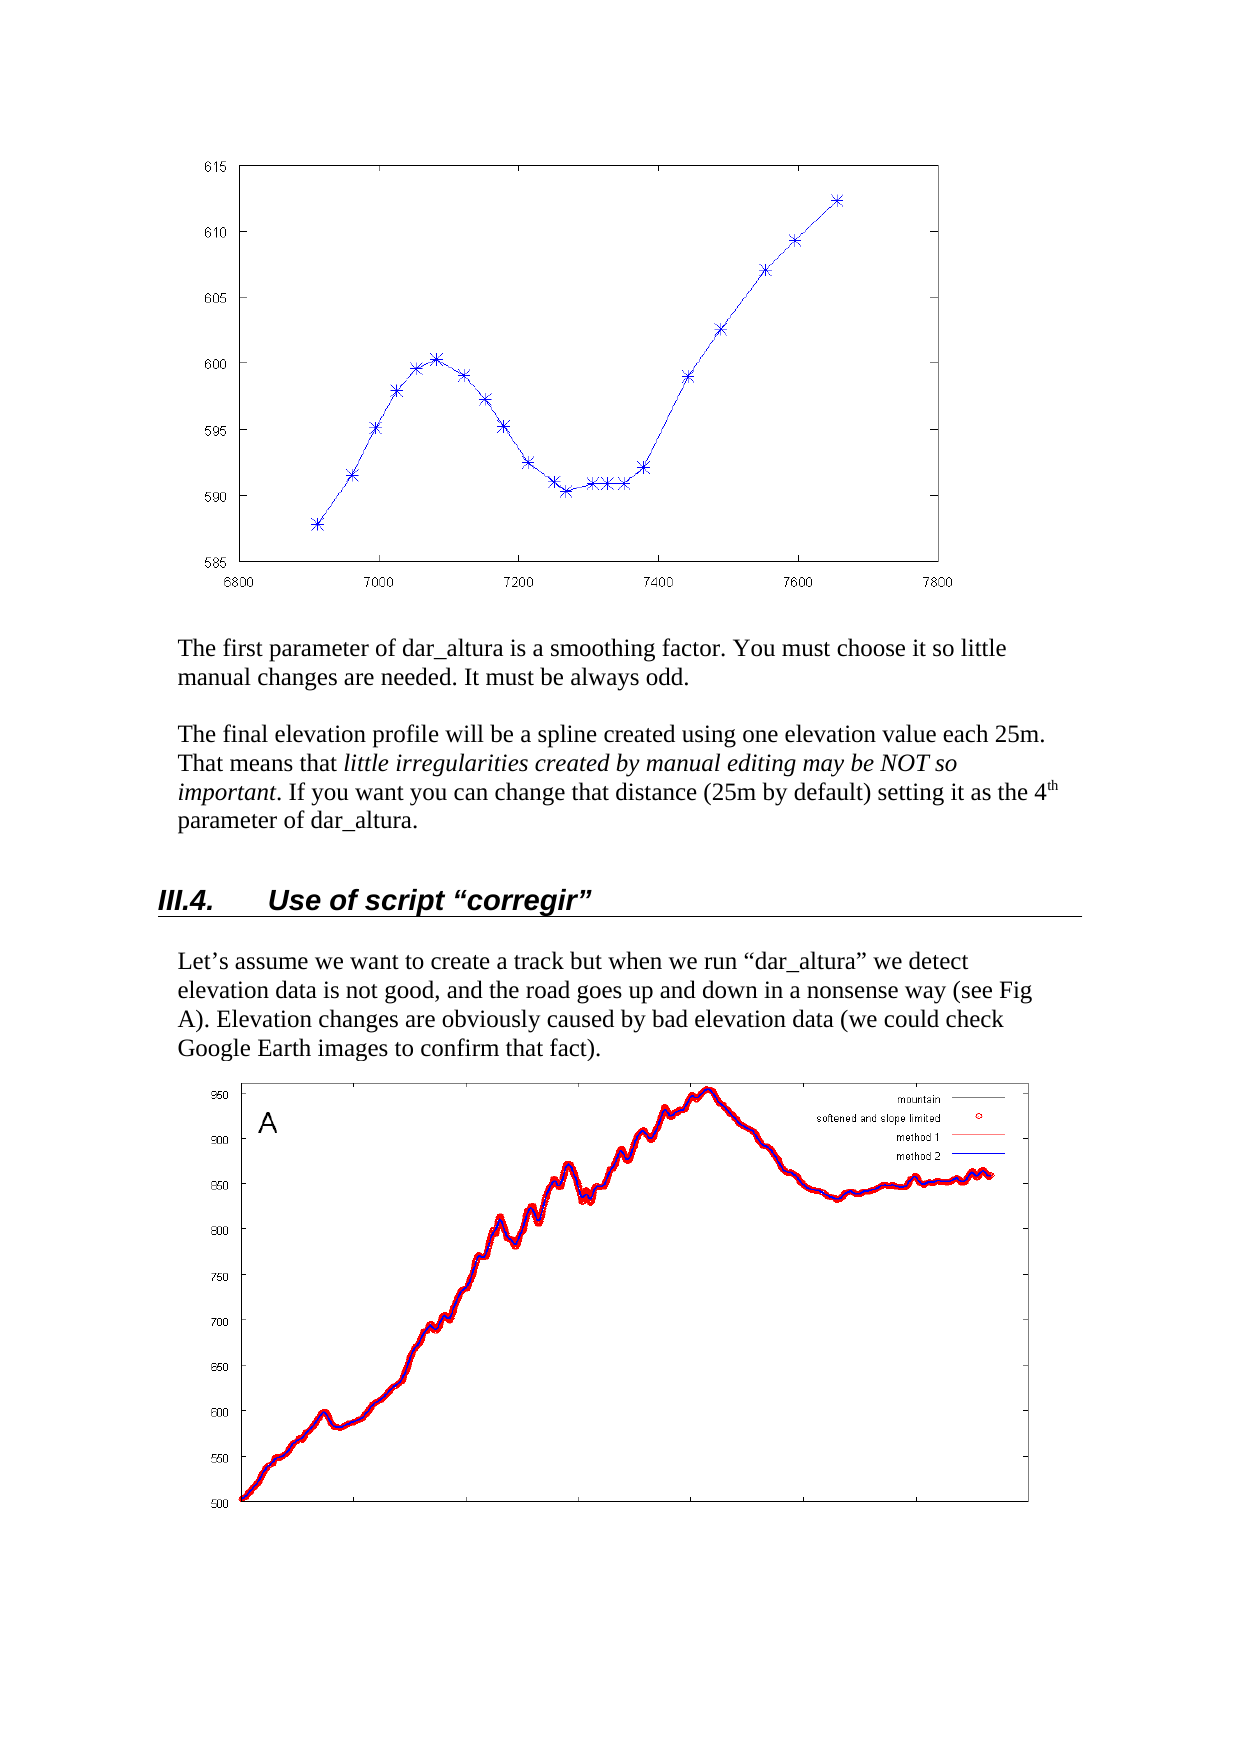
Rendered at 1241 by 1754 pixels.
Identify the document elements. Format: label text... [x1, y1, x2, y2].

subtitle Use of script “corregir” [158, 883, 1082, 916]
text The first parameter of dar_altura is a smoothing factor. You must choose it so little manual changes are needed. It must be always odd. [177, 633, 1063, 691]
text Let’s assume we want to create a track but when we run “dar_altura” we detect elevation data is not good, and the road goes up and down in a nonsense way (see Fig A). Elevation changes are obviously caused by bad elevation data (we could check Google Earth images to confirm that fact). [177, 946, 1063, 1061]
text The final elevation profile will be a spline created using one elevation value each 25m. That means that little irregularities created by manual editing may be NOT so important. If you want you can change that distance (25m by default) setting it as the 4th parameter of dar_altura. [177, 719, 1063, 834]
picture [193, 1070, 1047, 1513]
picture [193, 156, 960, 596]
